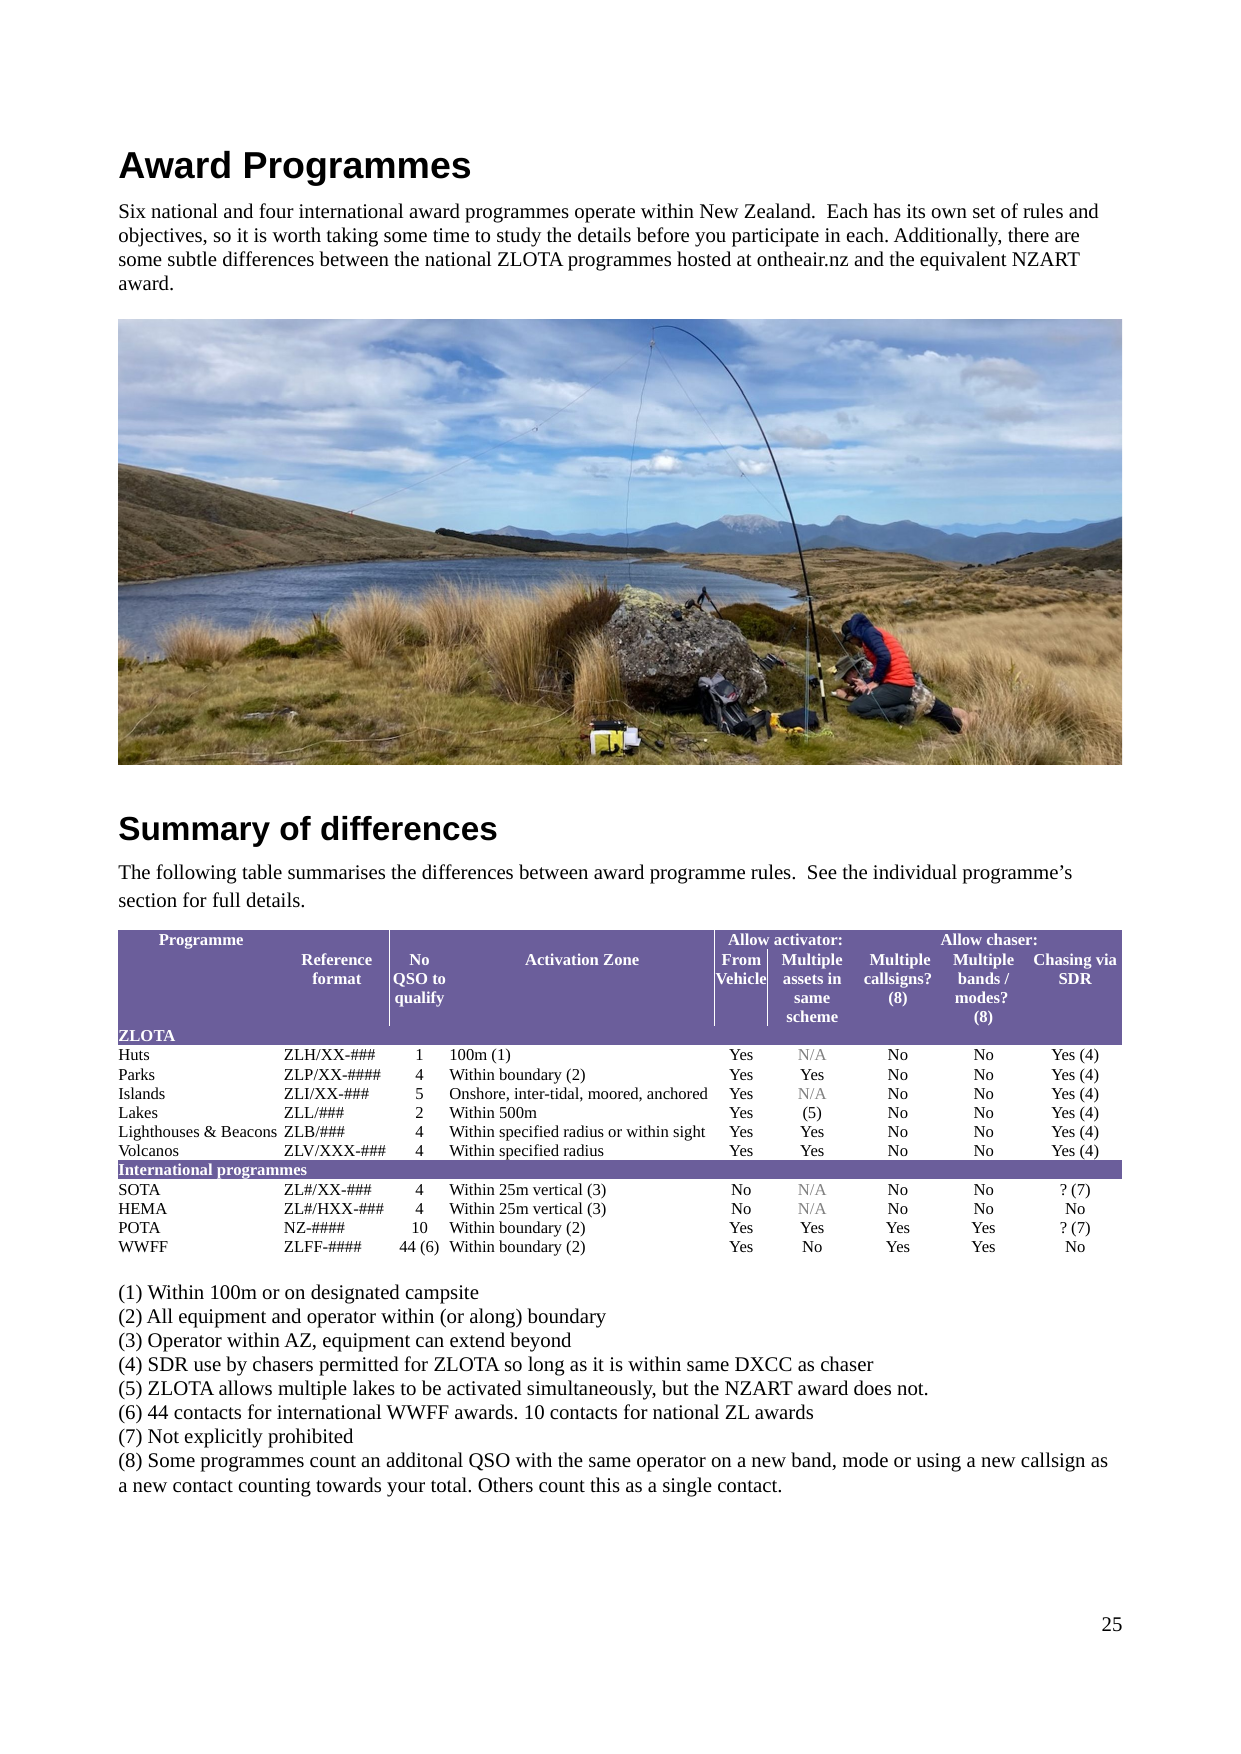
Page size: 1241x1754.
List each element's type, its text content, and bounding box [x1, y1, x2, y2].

table_cell Parks [118, 1064, 284, 1083]
table_header Allow chaser: [857, 930, 1122, 949]
table_cell ZL#/XX-### [284, 1179, 389, 1198]
table_cell Yes (4) [1028, 1084, 1122, 1103]
table_cell Lighthouses & Beacons [118, 1122, 284, 1141]
table_cell N/A [768, 1199, 857, 1218]
table_cell Yes (4) [1028, 1141, 1122, 1160]
table_cell No [715, 1199, 767, 1218]
table_cell Within 25m vertical (3) [449, 1199, 714, 1218]
table_cell [1028, 1160, 1122, 1179]
table_cell Within boundary (2) [449, 1064, 714, 1083]
table_header Reference format [284, 930, 389, 1026]
table_header Programme [118, 930, 284, 1026]
table_cell 5 [390, 1084, 449, 1103]
table_cell 4 [390, 1199, 449, 1218]
table_cell Chasing via SDR [1028, 949, 1122, 1026]
table_cell Yes [715, 1084, 767, 1103]
table_cell ZLP/XX-#### [284, 1064, 389, 1083]
table_cell Yes [715, 1237, 767, 1256]
table_cell ? (7) [1028, 1179, 1122, 1198]
table_cell No [857, 1122, 939, 1141]
table_cell 4 [390, 1064, 449, 1083]
table_header No QSO to qualify [390, 930, 449, 1026]
text (6) 44 contacts for international WWFF awards. 10 contacts for national ZL awards [118, 1400, 1122, 1424]
table_cell Yes [715, 1218, 767, 1237]
table_cell Volcanos [118, 1141, 284, 1160]
table_cell Yes [768, 1141, 857, 1160]
table_cell ZLV/XXX-### [284, 1141, 389, 1160]
table_cell Lakes [118, 1103, 284, 1122]
table_cell No [939, 1122, 1028, 1141]
table_cell Multiple bands / modes? (8) [939, 949, 1028, 1026]
table_cell 4 [390, 1122, 449, 1141]
table_cell No [857, 1141, 939, 1160]
table_cell (5) [768, 1103, 857, 1122]
table_cell Within boundary (2) [449, 1237, 714, 1256]
table_cell ZLL/### [284, 1103, 389, 1122]
table_cell HEMA [118, 1199, 284, 1218]
table_cell Yes (4) [1028, 1122, 1122, 1141]
table_cell ZLOTA [118, 1026, 939, 1045]
text (8) Some programmes count an additonal QSO with the same operator on a new band, mode or using a new callsign as a new contact counting towards your total. Others count this as a single contact. [118, 1448, 1122, 1497]
table_cell N/A [768, 1084, 857, 1103]
table_cell Yes (4) [1028, 1103, 1122, 1122]
text (5) ZLOTA allows multiple lakes to be activated simultaneously, but the NZART award does not. [118, 1376, 1122, 1400]
table_cell From Vehicle [715, 949, 767, 1026]
table_cell ZLI/XX-### [284, 1084, 389, 1103]
table_cell Yes [715, 1064, 767, 1083]
table_cell No [715, 1179, 767, 1198]
text The following table summarises the differences between award programme rules. See the individual programme’s section for full details. [118, 860, 1122, 912]
table_cell No [939, 1179, 1028, 1198]
table_cell No [857, 1045, 939, 1064]
table_cell Islands [118, 1084, 284, 1103]
table_cell ZLB/### [284, 1122, 389, 1141]
table_cell Within boundary (2) [449, 1218, 714, 1237]
table_cell Yes [768, 1218, 857, 1237]
table_cell ZL#/HXX-### [284, 1199, 389, 1218]
text (4) SDR use by chasers permitted for ZLOTA so long as it is within same DXCC as chaser [118, 1352, 1122, 1376]
table_cell Yes [715, 1122, 767, 1141]
table_cell No [857, 1199, 939, 1218]
table_cell Yes [768, 1064, 857, 1083]
table_cell Yes (4) [1028, 1064, 1122, 1083]
table_cell POTA [118, 1218, 284, 1237]
text (1) Within 100m or on designated campsite [118, 1280, 1122, 1304]
table_cell 2 [390, 1103, 449, 1122]
table_cell 44 (6) [390, 1237, 449, 1256]
table_cell 100m (1) [449, 1045, 714, 1064]
table_cell Yes [715, 1103, 767, 1122]
table_cell 10 [390, 1218, 449, 1237]
table_cell 1 [390, 1045, 449, 1064]
table_cell No [939, 1103, 1028, 1122]
table_cell No [857, 1179, 939, 1198]
table_cell Yes [939, 1218, 1028, 1237]
table_cell WWFF [118, 1237, 284, 1256]
table_cell 4 [390, 1179, 449, 1198]
table_cell [1028, 1026, 1122, 1045]
table_cell No [939, 1199, 1028, 1218]
text (7) Not explicitly prohibited [118, 1424, 1122, 1448]
table_cell Within 500m [449, 1103, 714, 1122]
table_cell Onshore, inter-tidal, moored, anchored [449, 1084, 714, 1103]
subtitle Award Programmes [118, 143, 1122, 186]
table_cell N/A [768, 1179, 857, 1198]
table_cell NZ-#### [284, 1218, 389, 1237]
table_cell Multiple assets in same scheme [768, 949, 857, 1026]
table_cell [939, 1160, 1028, 1179]
table_cell Within specified radius [449, 1141, 714, 1160]
table_cell Within 25m vertical (3) [449, 1179, 714, 1198]
table_cell [939, 1026, 1028, 1045]
text (2) All equipment and operator within (or along) boundary [118, 1304, 1122, 1328]
table_header Allow activator: [715, 930, 857, 949]
text (3) Operator within AZ, equipment can extend beyond [118, 1328, 1122, 1352]
table_cell No [939, 1084, 1028, 1103]
table_cell SOTA [118, 1179, 284, 1198]
table_cell No [857, 1064, 939, 1083]
table_cell Yes (4) [1028, 1045, 1122, 1064]
table_cell No [939, 1045, 1028, 1064]
table_cell Yes [768, 1122, 857, 1141]
table_cell International programmes [118, 1160, 939, 1179]
table_cell N/A [768, 1045, 857, 1064]
subtitle Summary of differences [118, 809, 1122, 848]
table_cell ZLH/XX-### [284, 1045, 389, 1064]
table_cell Within specified radius or within sight [449, 1122, 714, 1141]
table_cell No [939, 1141, 1028, 1160]
table_cell No [857, 1103, 939, 1122]
table_cell Multiple callsigns? (8) [857, 949, 939, 1026]
table_cell Yes [715, 1141, 767, 1160]
table_cell ? (7) [1028, 1218, 1122, 1237]
table_cell No [768, 1237, 857, 1256]
table_cell No [857, 1084, 939, 1103]
table_cell Yes [857, 1218, 939, 1237]
table_cell No [939, 1064, 1028, 1083]
picture [118, 319, 1123, 765]
table_cell No [1028, 1199, 1122, 1218]
table_cell ZLFF-#### [284, 1237, 389, 1256]
table_cell No [1028, 1237, 1122, 1256]
table_cell Yes [939, 1237, 1028, 1256]
table_cell Yes [857, 1237, 939, 1256]
table_header Activation Zone [449, 930, 714, 1026]
table_cell Huts [118, 1045, 284, 1064]
table_cell Yes [715, 1045, 767, 1064]
text Six national and four international award programmes operate within New Zealand. Each has its own set of rules and objectives, so it is worth taking some time to study the details before you participate in each. Additionally, there are some subtle differences between the national ZLOTA programmes hosted at ontheair.nz and the equivalent NZART award. [118, 199, 1122, 295]
table_cell 4 [390, 1141, 449, 1160]
